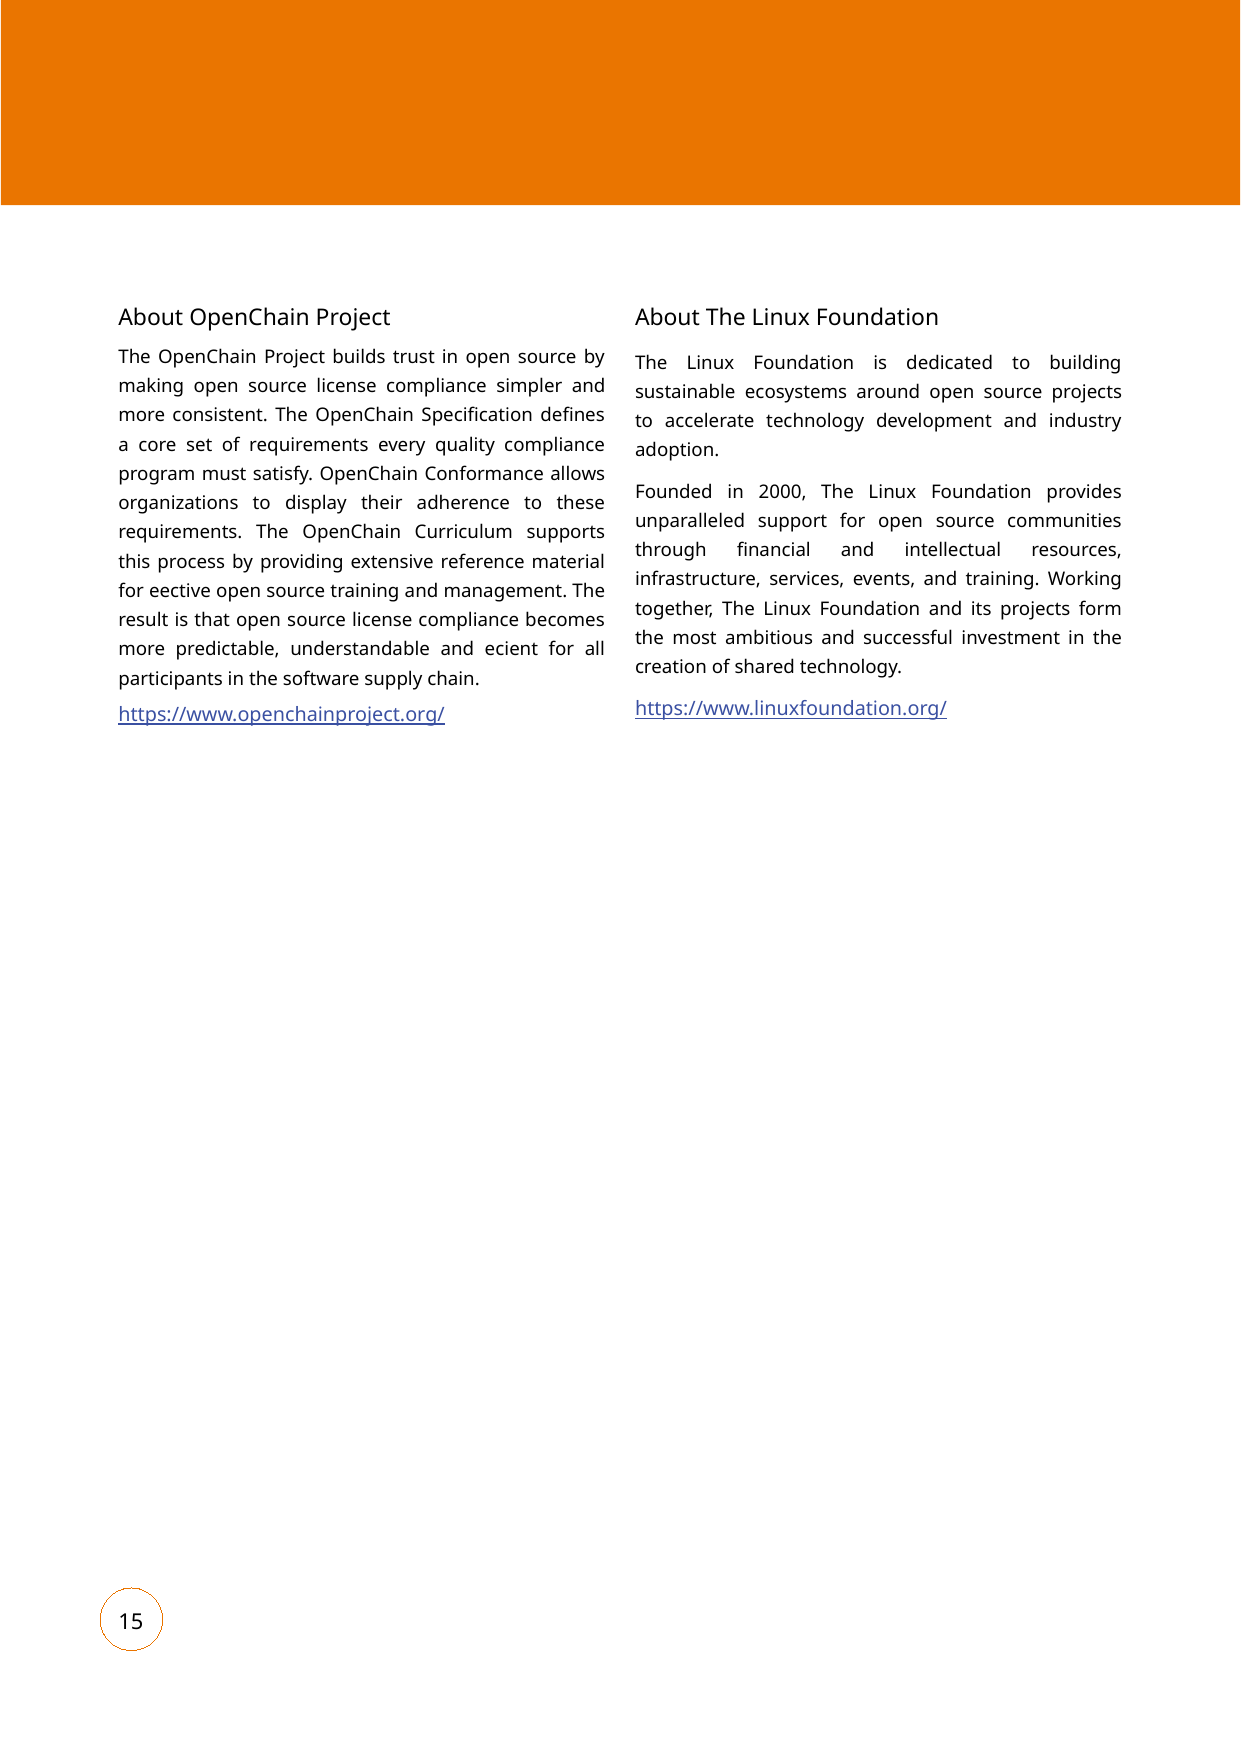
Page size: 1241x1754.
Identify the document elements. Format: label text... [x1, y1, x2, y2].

text https://www.linuxfoundation.org/ [635, 695, 1122, 722]
text The Linux Foundation is dedicated to building sustainable ecosystems around open source projects to accelerate technology development and industry adoption. [635, 349, 1122, 462]
text https://www.openchainproject.org/ [118, 700, 605, 727]
text About The Linux Foundation [635, 301, 1122, 332]
text About OpenChain Project [118, 301, 605, 332]
text Founded in 2000, The Linux Foundation provides unparalleled support for open source communities through financial and intellectual resources, infrastructure, services, events, and training. Working together, The Linux Foundation and its projects form the most ambitious and successful investment in the creation of shared technology. [635, 478, 1122, 679]
text The OpenChain Project builds trust in open source by making open source license compliance simpler and more consistent. The OpenChain Specification defines a core set of requirements every quality compliance program must satisfy. OpenChain Conformance allows organizations to display their adherence to these requirements. The OpenChain Curriculum supports this process by providing extensive reference material for eective open source training and management. The result is that open source license compliance becomes more predictable, understandable and ecient for all participants in the software supply chain. [118, 343, 605, 691]
